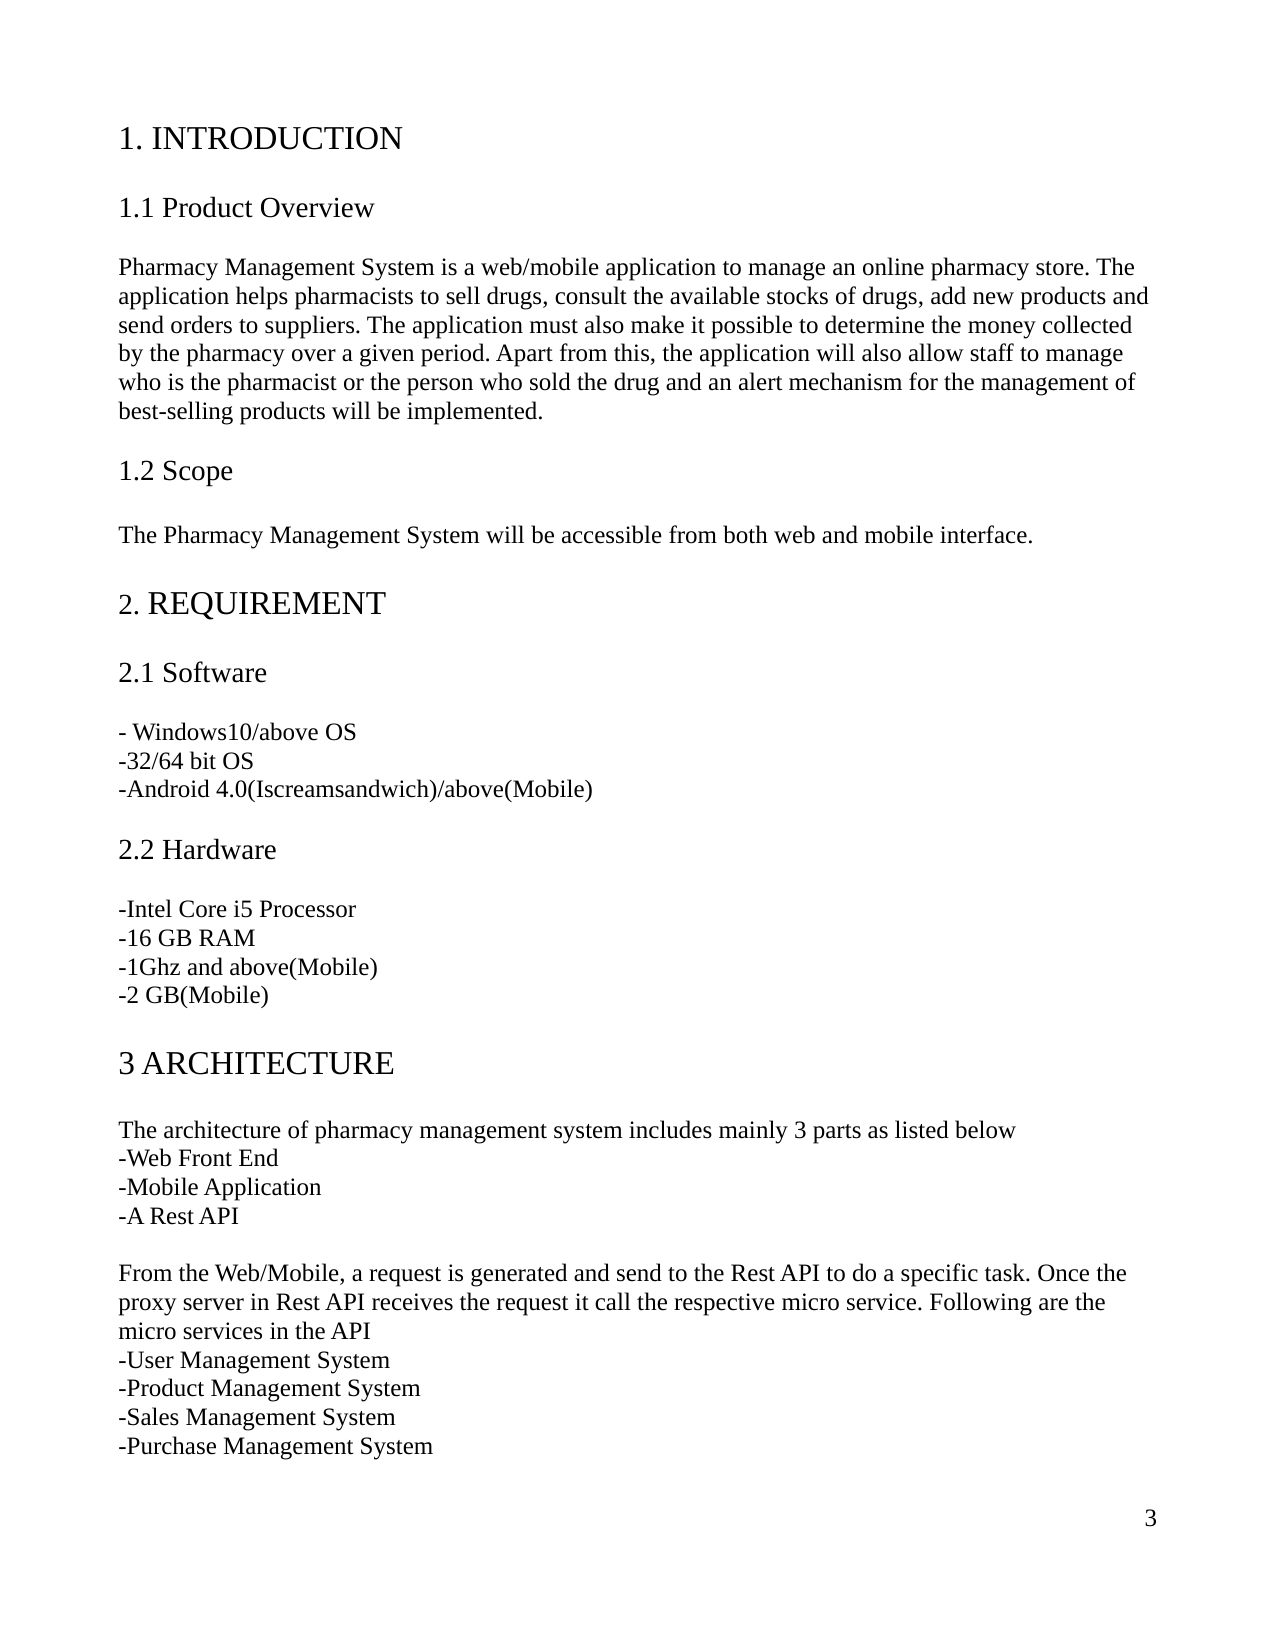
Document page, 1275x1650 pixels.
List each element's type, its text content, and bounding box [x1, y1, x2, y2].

text - Windows10/above OS [118, 717, 1157, 746]
text -32/64 bit OS [118, 746, 1157, 774]
text -A Rest API [118, 1201, 1157, 1230]
text -Web Front End [118, 1143, 1157, 1172]
text Pharmacy Management System is a web/mobile application to manage an online pharmacy store. The application helps pharmacists to sell drugs, consult the available stocks of drugs, add new products and send orders to suppliers. The application must also make it possible to determine the money collected by the pharmacy over a given period. Apart from this, the application will also allow staff to manage who is the pharmacist or the person who sold the drug and an alert mechanism for the management of best-selling products will be implemented. [118, 252, 1157, 425]
text -Sales Management System [118, 1402, 1157, 1431]
text 1.1 Product Overview [118, 190, 1157, 223]
text -Intel Core i5 Processor [118, 894, 1157, 923]
text -2 GB(Mobile) [118, 981, 1157, 1009]
text -Product Management System [118, 1373, 1157, 1402]
text 1.2 Scope [118, 453, 1157, 487]
text 3 ARCHITECTURE [118, 1043, 1157, 1081]
text -Mobile Application [118, 1172, 1157, 1201]
text 2.1 Software [118, 655, 1157, 688]
text 1. INTRODUCTION [118, 118, 1157, 156]
text From the Web/Mobile, a request is generated and send to the Rest API to do a specific task. Once the proxy server in Rest API receives the request it call the respective micro service. Following are the micro services in the API [118, 1258, 1157, 1345]
text -1Ghz and above(Mobile) [118, 952, 1157, 981]
text -16 GB RAM [118, 923, 1157, 952]
text The Pharmacy Management System will be accessible from both web and mobile interface. [118, 516, 1157, 549]
text 2. REQUIREMENT [118, 583, 1157, 621]
text 2.2 Hardware [118, 832, 1157, 866]
text -User Management System [118, 1345, 1157, 1373]
text -Purchase Management System [118, 1431, 1157, 1460]
text The architecture of pharmacy management system includes mainly 3 parts as listed below [118, 1115, 1157, 1143]
text -Android 4.0(Iscreamsandwich)/above(Mobile) [118, 774, 1157, 803]
